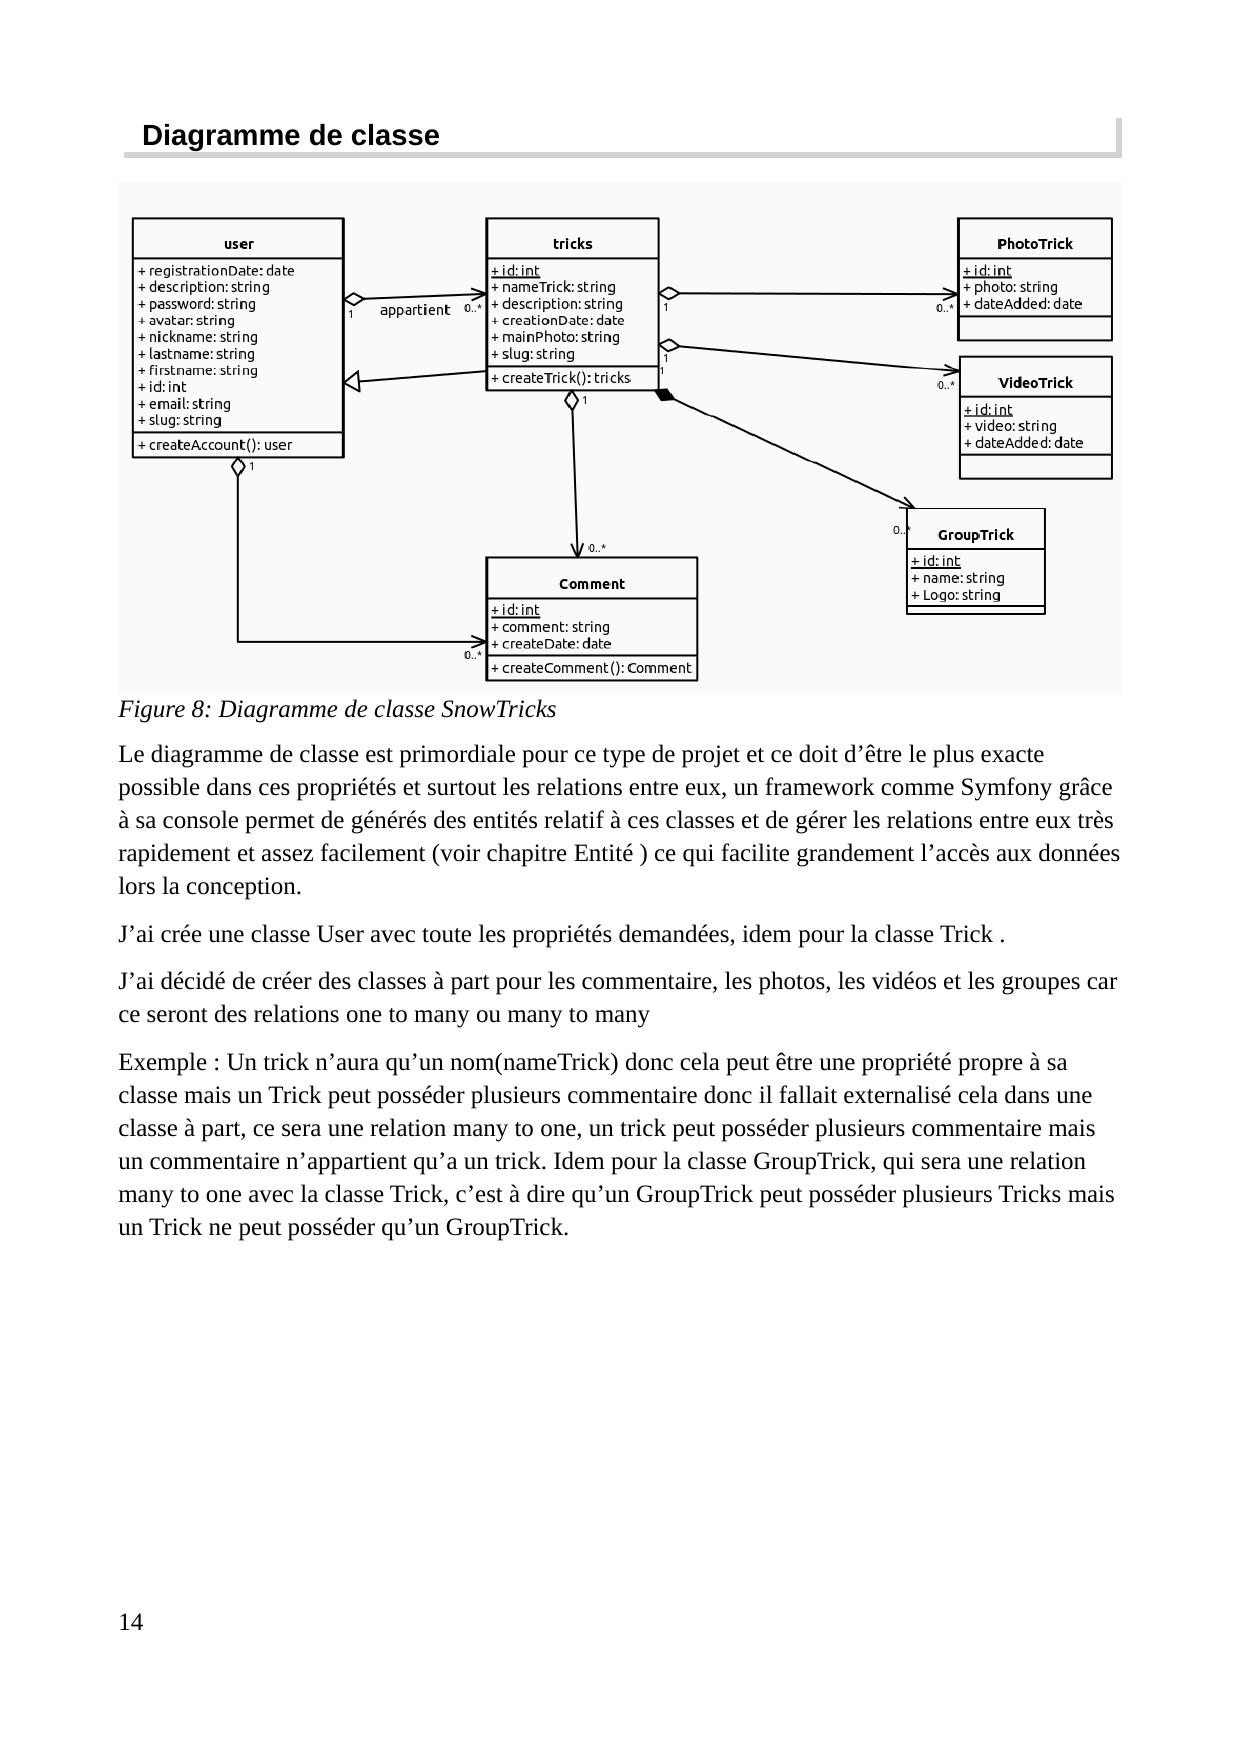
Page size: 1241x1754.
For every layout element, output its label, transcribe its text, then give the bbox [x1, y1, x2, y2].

text [118, 170, 1122, 182]
text Le diagramme de classe est primordiale pour ce type de projet et ce doit d’être le plus exacte possible dans ces propriétés et surtout les relations entre eux, un framework comme Symfony grâce à sa console permet de générés des entités relatif à ces classes et de gérer les relations entre eux très rapidement et assez facilement (voir chapitre Entité ) ce qui facilite grandement l’accès aux données lors la conception. [118, 723, 1122, 900]
text J’ai décidé de créer des classes à part pour les commentaire, les photos, les vidéos et les groupes car ce seront des relations one to many ou many to many [118, 966, 1122, 1028]
picture [118, 182, 1123, 695]
text Exemple : Un trick n’aura qu’un nom(nameTrick) donc cela peut être une propriété propre à sa classe mais un Trick peut posséder plusieurs commentaire donc il fallait externalisé cela dans une classe à part, ce sera une relation many to one, un trick peut posséder plusieurs commentaire mais un commentaire n’appartient qu’a un trick. Idem pour la classe GroupTrick, qui sera une relation many to one avec la classe Trick, c’est à dire qu’un GroupTrick peut posséder plusieurs Tricks mais un Trick ne peut posséder qu’un GroupTrick. [118, 1047, 1122, 1241]
text Figure 8: Diagramme de classe SnowTricks [118, 695, 1122, 723]
text J’ai crée une classe User avec toute les propriétés demandées, idem pour la classe Trick . [118, 919, 1122, 947]
subtitle Diagramme de classe [118, 118, 1116, 152]
